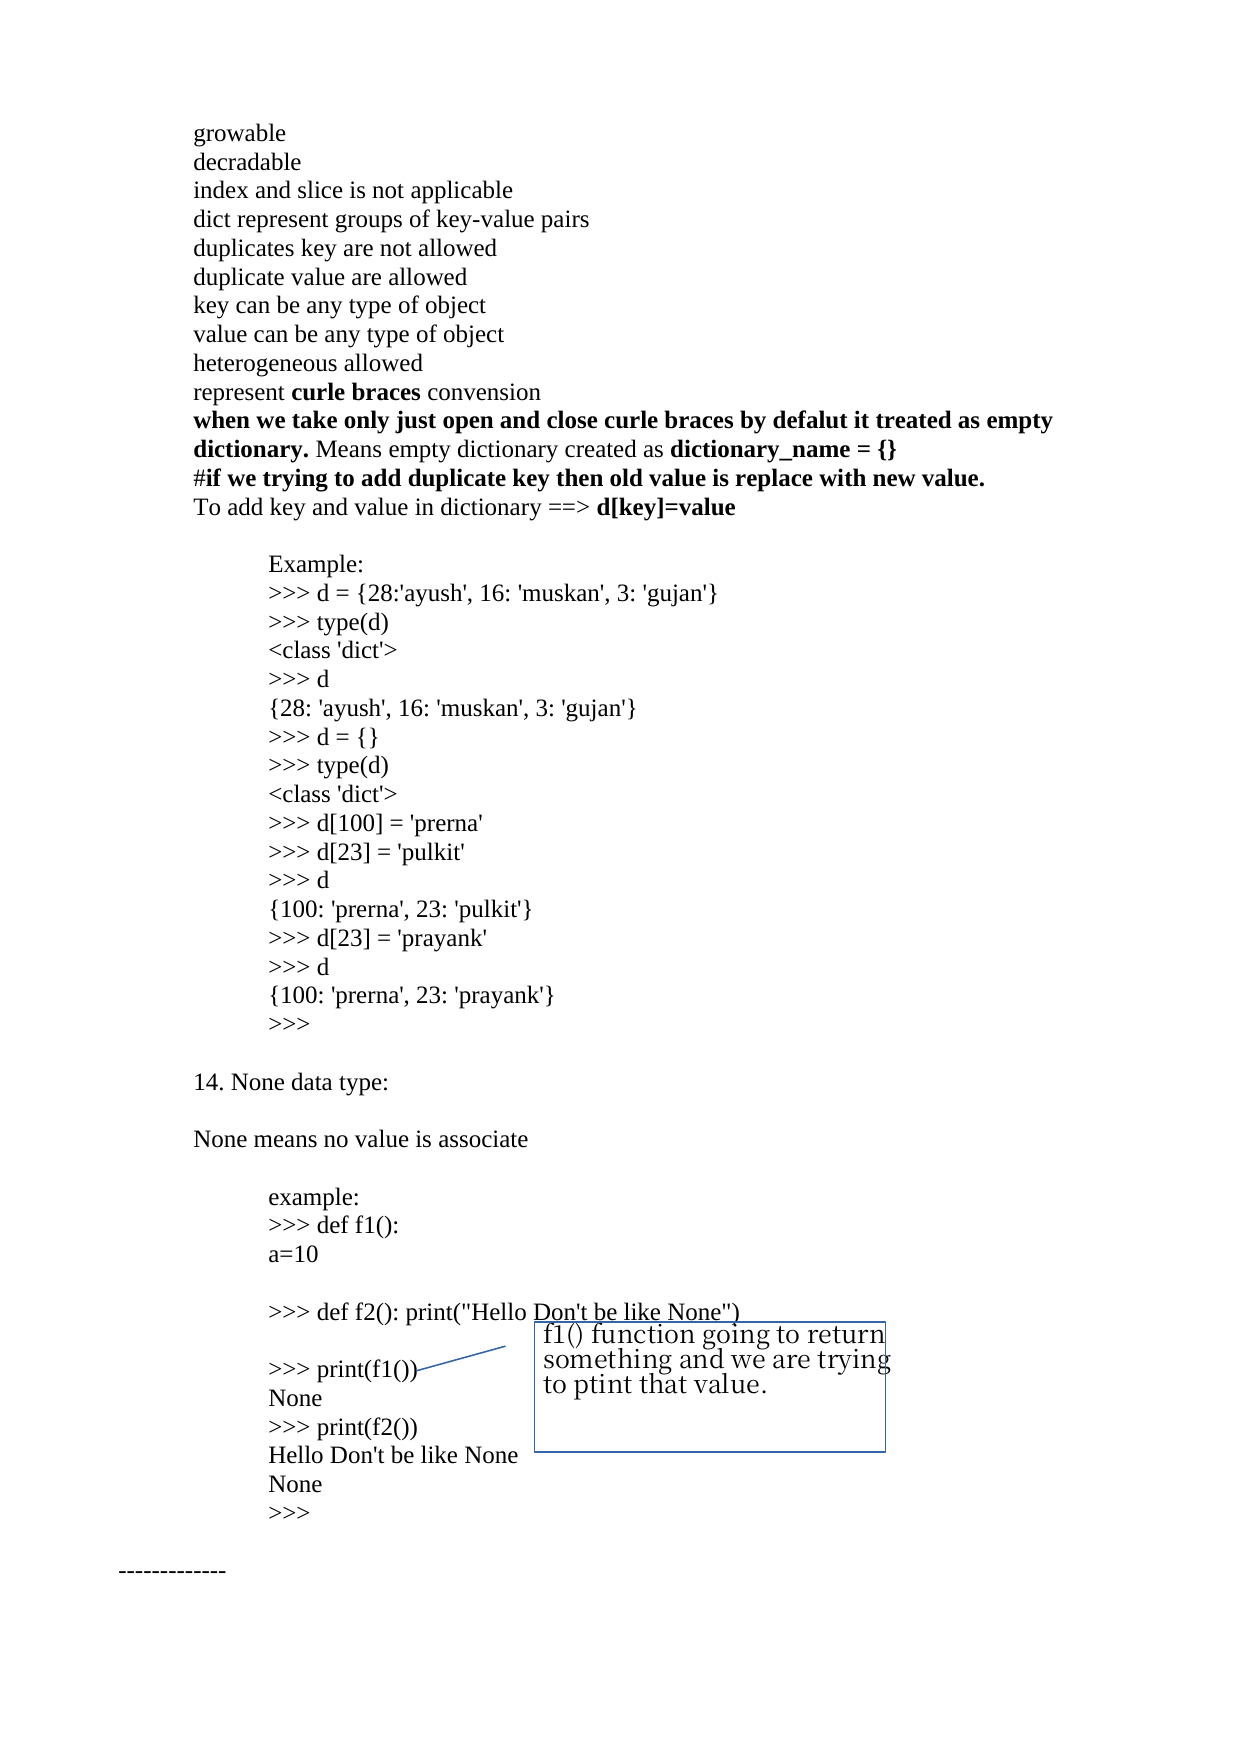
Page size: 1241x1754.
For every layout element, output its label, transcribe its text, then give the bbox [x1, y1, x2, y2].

text duplicates key are not allowed [118, 233, 1122, 262]
text None means no value is associate [118, 1124, 1122, 1153]
text [918, 1354, 1122, 1383]
text Example: [118, 549, 1122, 578]
text >>> d [118, 664, 1122, 693]
text represent curle braces convension [118, 377, 1122, 406]
text duplicate value are allowed [118, 262, 1122, 291]
text >>> d[100] = 'prerna' [118, 808, 1122, 837]
text >>> [118, 1009, 1122, 1038]
text dict represent groups of key-value pairs [118, 204, 1122, 233]
text >>> type(d) [118, 607, 1122, 636]
text example: [118, 1182, 1122, 1211]
text index and slice is not applicable [118, 176, 1122, 204]
text None [886, 1383, 1122, 1412]
text >>> print(f1()) [118, 1354, 534, 1383]
text f1() function going to return something and we are trying to ptint that value. [886, 1324, 918, 1399]
text decradable [118, 147, 1122, 176]
text Hello Don't be like None [118, 1441, 1122, 1469]
text heterogeneous allowed [118, 348, 1122, 377]
text >>> d [118, 952, 1122, 981]
text a=10 [118, 1239, 1122, 1268]
text >>> [118, 1498, 1122, 1527]
text <class 'dict'> [118, 636, 1122, 664]
text None [118, 1469, 1122, 1498]
text <class 'dict'> [118, 779, 1122, 808]
text {28: 'ayush', 16: 'muskan', 3: 'gujan'} [118, 693, 1122, 722]
text >>> d = {} [118, 722, 1122, 751]
text >>> def f1(): [118, 1211, 1122, 1239]
text {100: 'prerna', 23: 'prayank'} [118, 981, 1122, 1009]
text None [535, 1383, 885, 1412]
text #if we trying to add duplicate key then old value is replace with new value. [118, 463, 1122, 492]
text >>> def f2(): print("Hello Don't be like None") [118, 1297, 1122, 1326]
text To add key and value in dictionary ==> d[key]=value [118, 492, 1122, 521]
text >>> d [118, 866, 1122, 894]
text key can be any type of object [118, 291, 1122, 319]
text [535, 1412, 885, 1441]
text [886, 1412, 1122, 1441]
text >>> print(f2()) [118, 1412, 534, 1441]
text >>> d[23] = 'pulkit' [118, 837, 1122, 866]
text value can be any type of object [118, 319, 1122, 348]
text None [118, 1383, 534, 1412]
text >>> d[23] = 'prayank' [118, 923, 1122, 952]
text >>> d = {28:'ayush', 16: 'muskan', 3: 'gujan'} [118, 578, 1122, 607]
text when we take only just open and close curle braces by defalut it treated as empty dictionary. Means empty dictionary created as dictionary_name = {} [118, 406, 1122, 463]
text 14. None data type: [118, 1067, 1122, 1096]
text f1() function going to return something and we are trying to ptint that value. [543, 1324, 885, 1399]
text >>> type(d) [118, 751, 1122, 779]
text growable [118, 118, 1122, 147]
text {100: 'prerna', 23: 'pulkit'} [118, 894, 1122, 923]
text ------------- [118, 1556, 1122, 1584]
